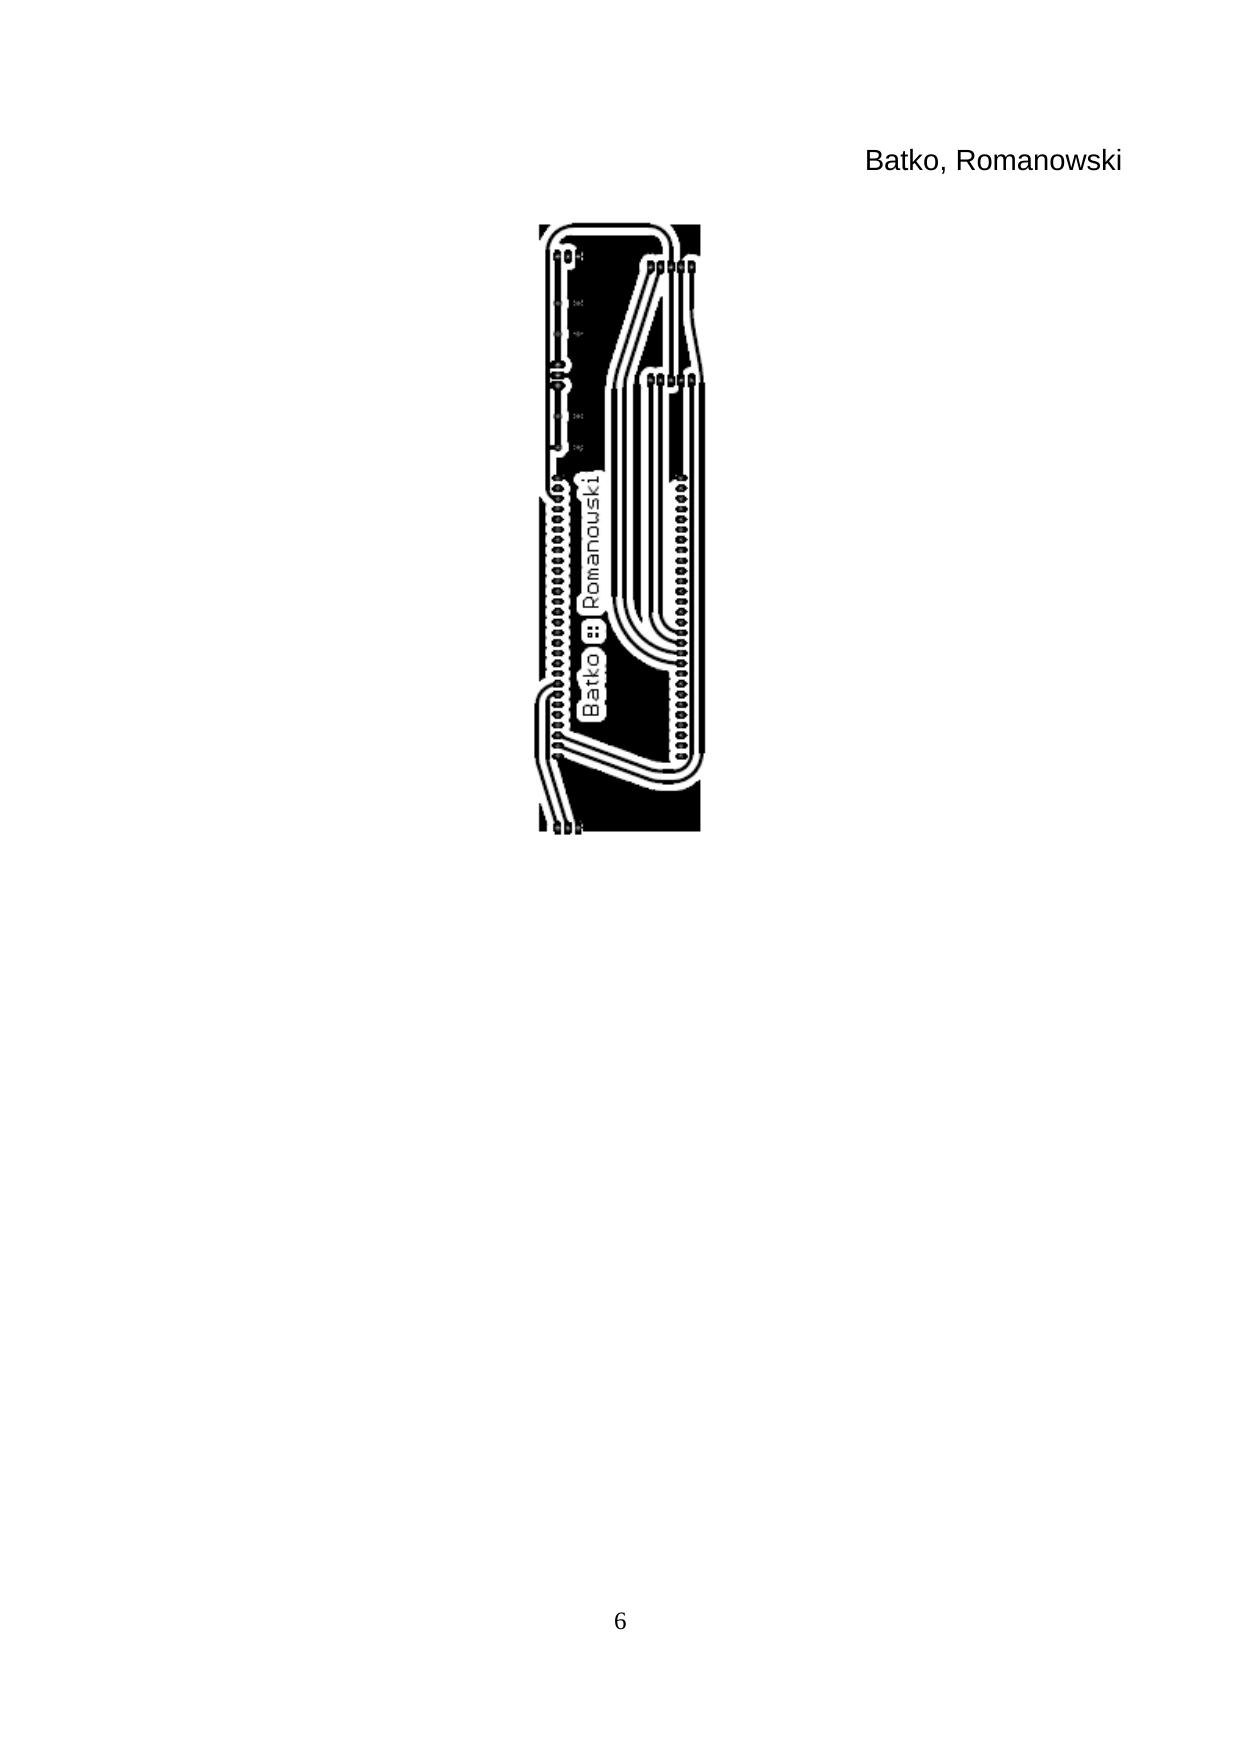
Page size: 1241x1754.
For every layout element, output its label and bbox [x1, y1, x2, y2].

picture [519, 206, 721, 849]
